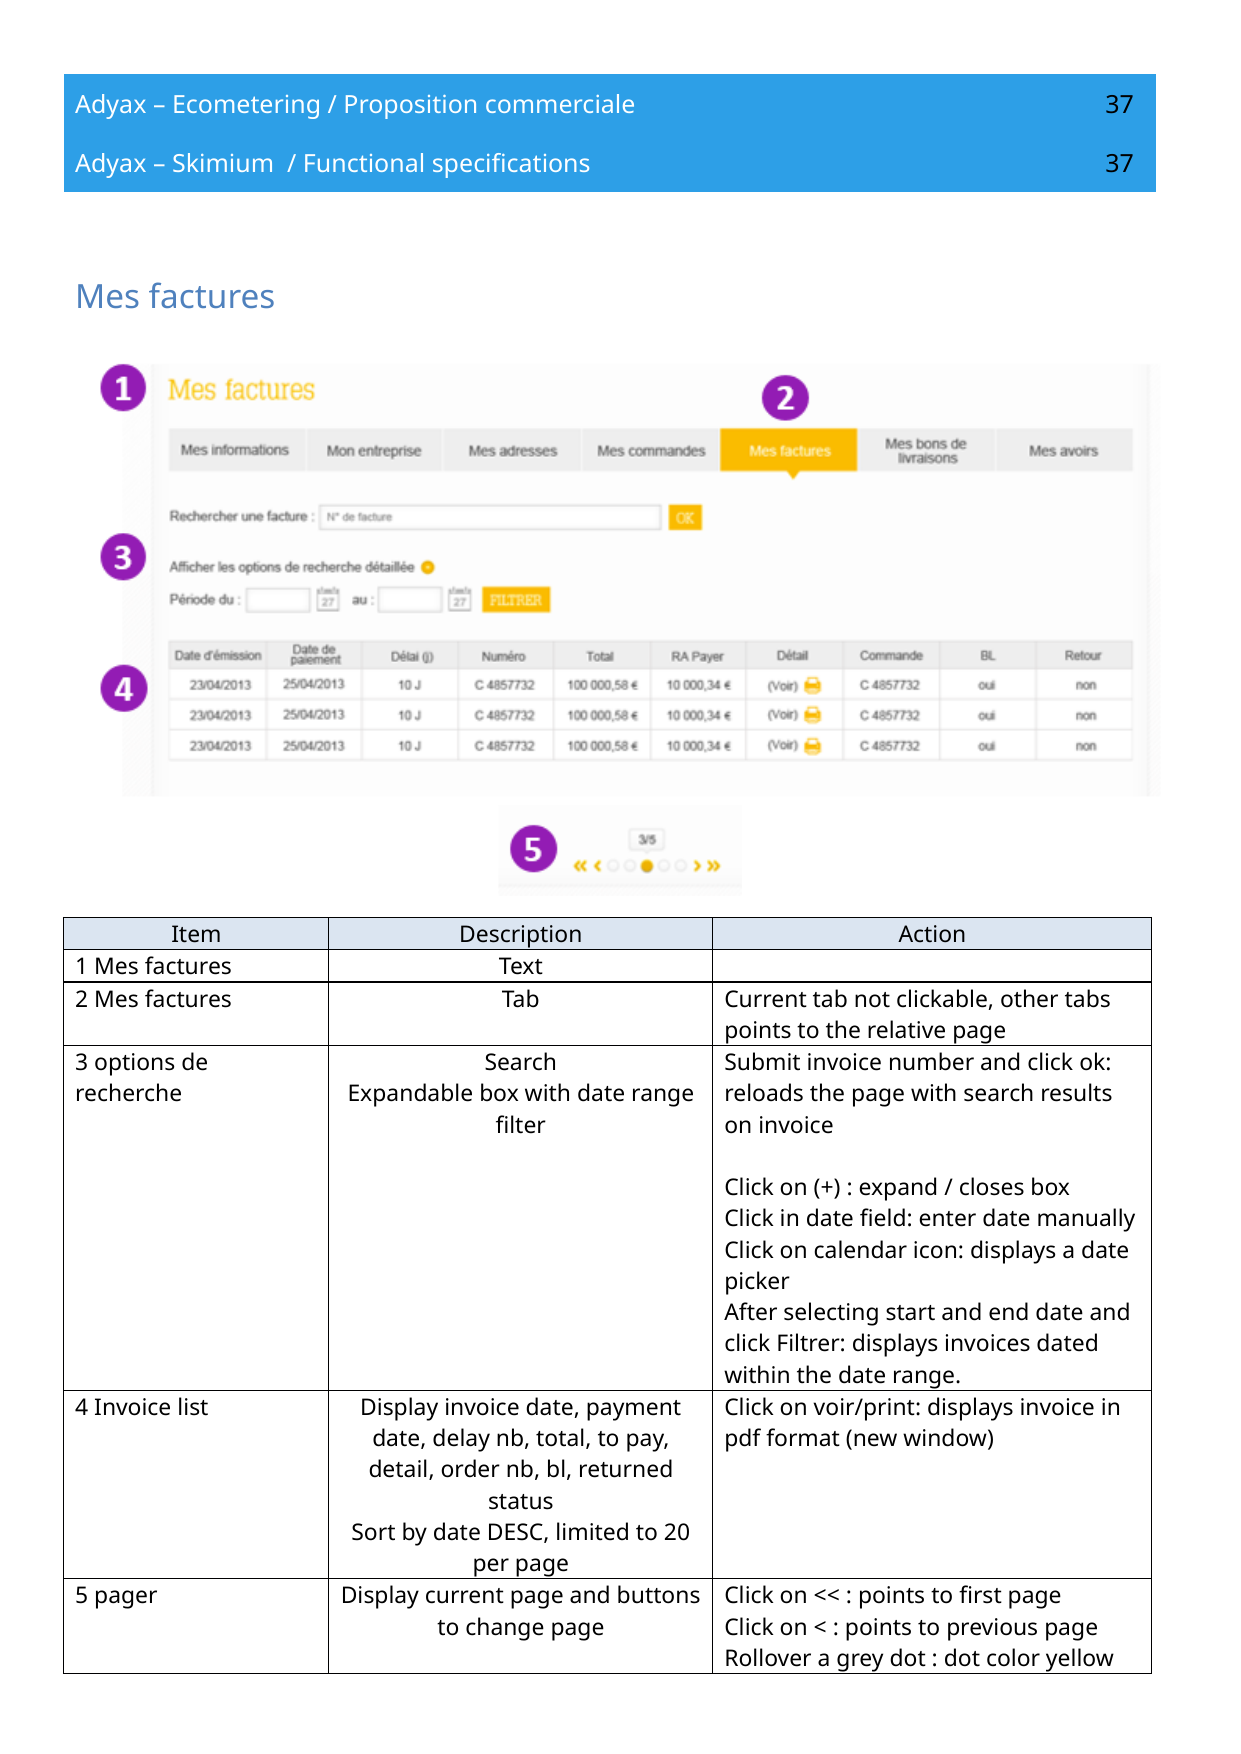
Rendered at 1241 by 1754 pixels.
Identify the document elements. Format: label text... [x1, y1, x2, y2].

table_cell 3 options de recherche [64, 1046, 328, 1390]
table_cell Submit invoice number and click ok: reloads the page with search results on invoice Click on (+) : expand / closes box Click in date field: enter date manually Click on calendar icon: displays a date picker After selecting start and end date and click Filtrer: displays invoices dated within the date range. [713, 1046, 1151, 1390]
table_cell Current tab not clickable, other tabs points to the relative page [713, 983, 1151, 1045]
picture [79, 330, 1161, 896]
table_cell 2 Mes factures [64, 983, 328, 1045]
table_cell [713, 950, 1151, 981]
table_cell Search Expandable box with date range filter [329, 1046, 712, 1390]
table_header Description [329, 918, 712, 949]
table_header Item [64, 918, 328, 949]
table_cell Tab [329, 983, 712, 1045]
table_cell Display invoice date, payment date, delay nb, total, to pay, detail, order nb, bl, returned status Sort by date DESC, limited to 20 per page [329, 1391, 712, 1578]
table_cell 5 pager [64, 1579, 328, 1673]
table_cell Click on << : points to first page Click on < : points to previous page Rollover a grey dot : dot color yellow [713, 1579, 1151, 1673]
table_cell 1 Mes factures [64, 950, 328, 981]
table_cell Text [329, 950, 712, 981]
table_header Action [713, 918, 1151, 949]
table_cell Click on voir/print: displays invoice in pdf format (new window) [713, 1391, 1151, 1578]
table_cell 4 Invoice list [64, 1391, 328, 1578]
subtitle Mes factures [75, 272, 1165, 318]
table_cell Display current page and buttons to change page [329, 1579, 712, 1673]
